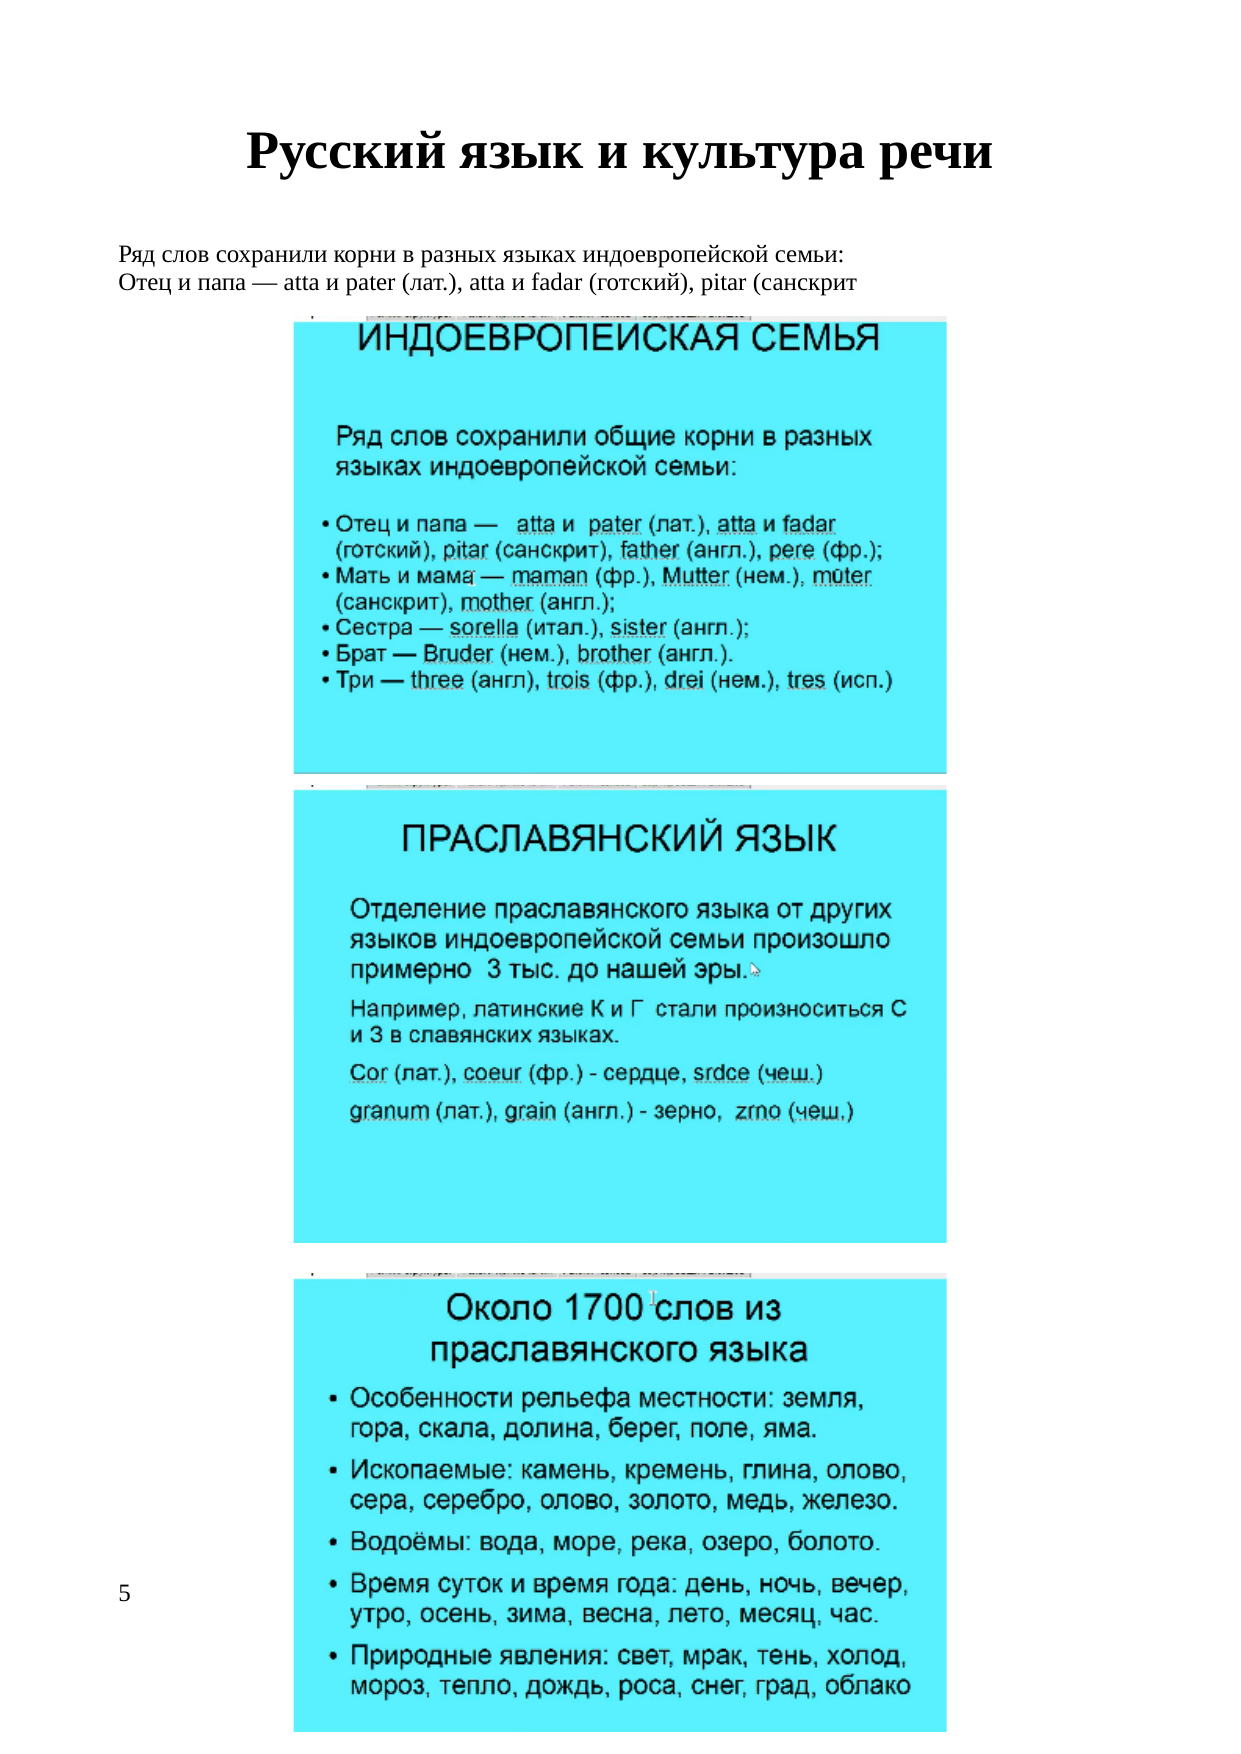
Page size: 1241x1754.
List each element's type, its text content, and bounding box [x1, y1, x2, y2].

text Ряд слов сохранили корни в разных языках индоевропейской семьи: [118, 239, 1122, 267]
text Отец и папа — atta и pater (лат.), atta и fadar (готский), pitar (санскрит [118, 267, 1122, 296]
picture [293, 1273, 947, 1732]
picture [293, 316, 947, 774]
picture [293, 785, 947, 1243]
